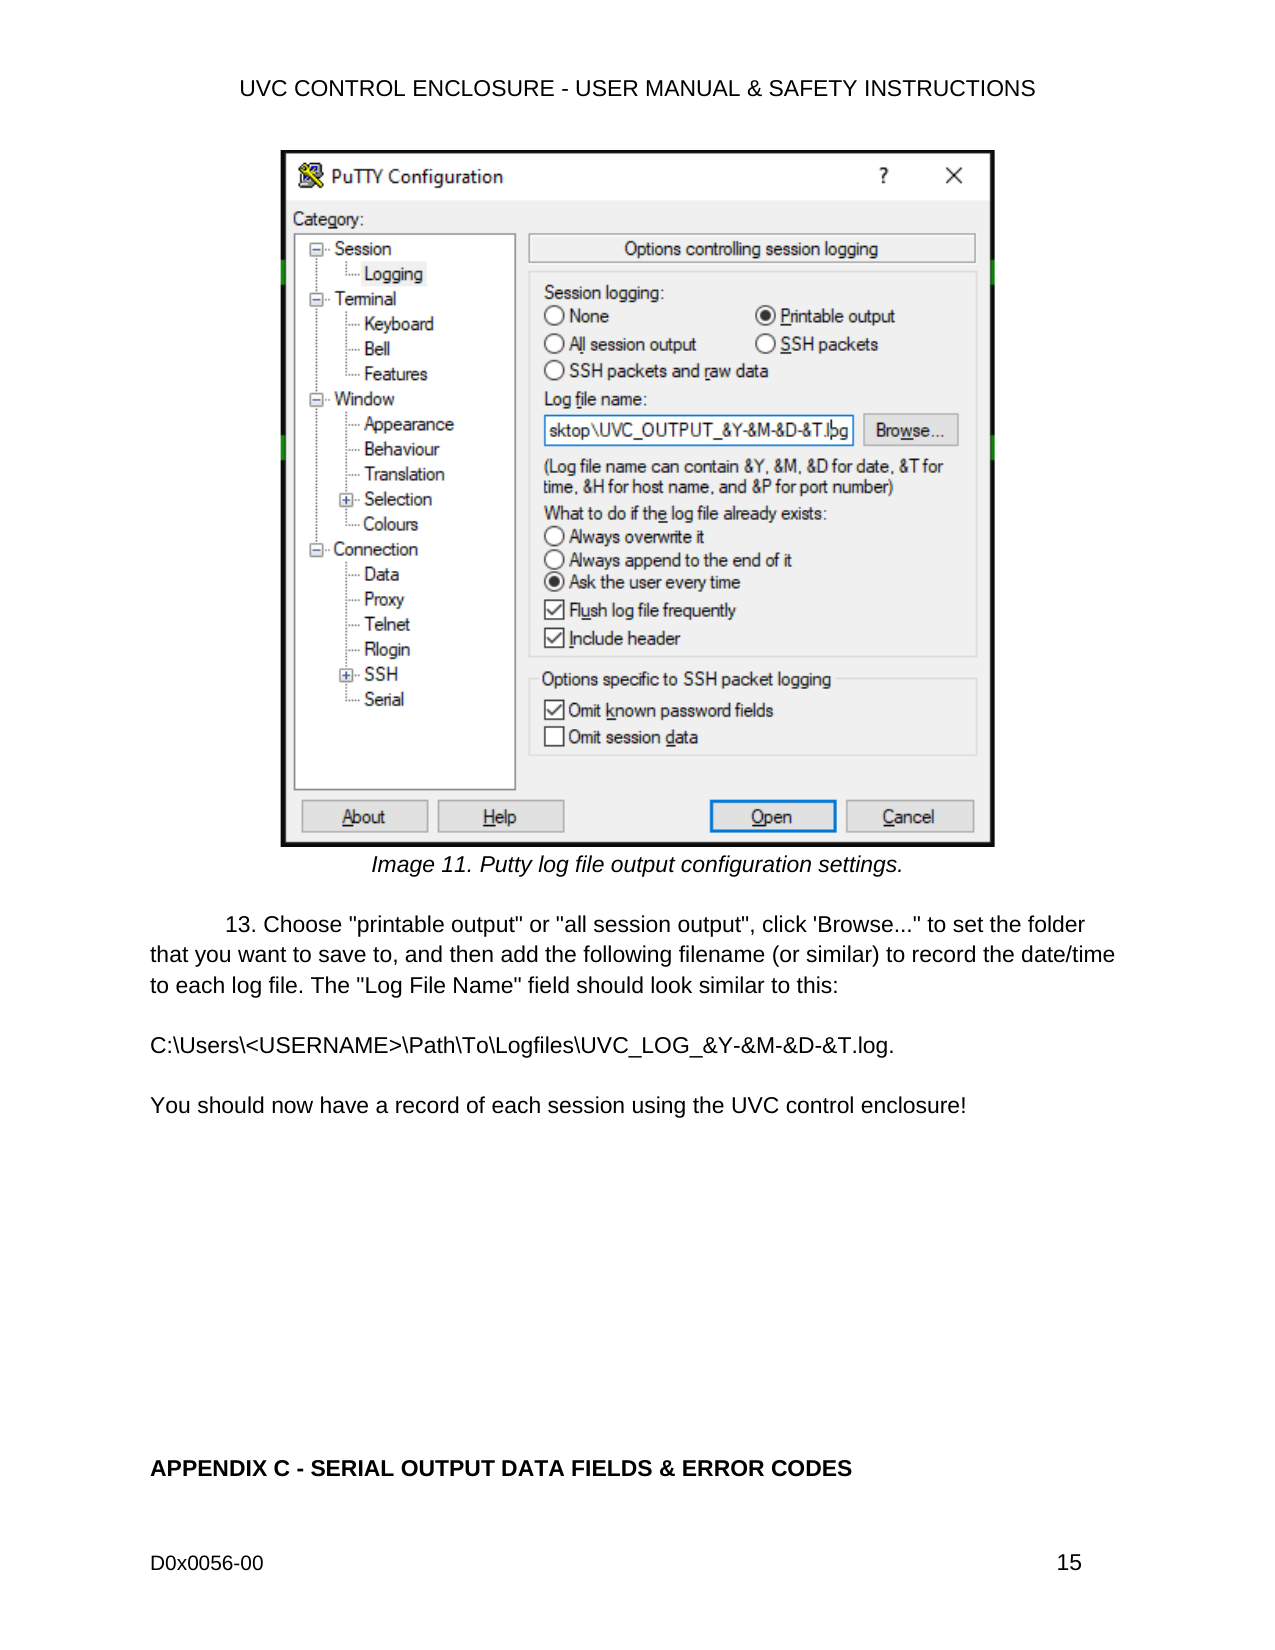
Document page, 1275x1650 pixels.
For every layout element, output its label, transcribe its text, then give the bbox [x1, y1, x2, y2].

text C:\Users\<USERNAME>\Path\To\Logfiles\UVC_LOG_&Y-&M-&D-&T.log. [150, 1032, 1125, 1058]
text Image 11. Putty log file output configuration settings. [150, 851, 1125, 877]
text You should now have a record of each session using the UVC control enclosure! [150, 1092, 1125, 1119]
text APPENDIX C - SERIAL OUTPUT DATA FIELDS & ERROR CODES [150, 1455, 1125, 1481]
text 13. Choose "printable output" or "all session output", click 'Browse..." to set the folder that you want to save to, and then add the following filename (or similar) to record the date/time to each log file. The "Log File Name" field should look similar to this: [150, 911, 1125, 998]
picture [280, 150, 995, 847]
